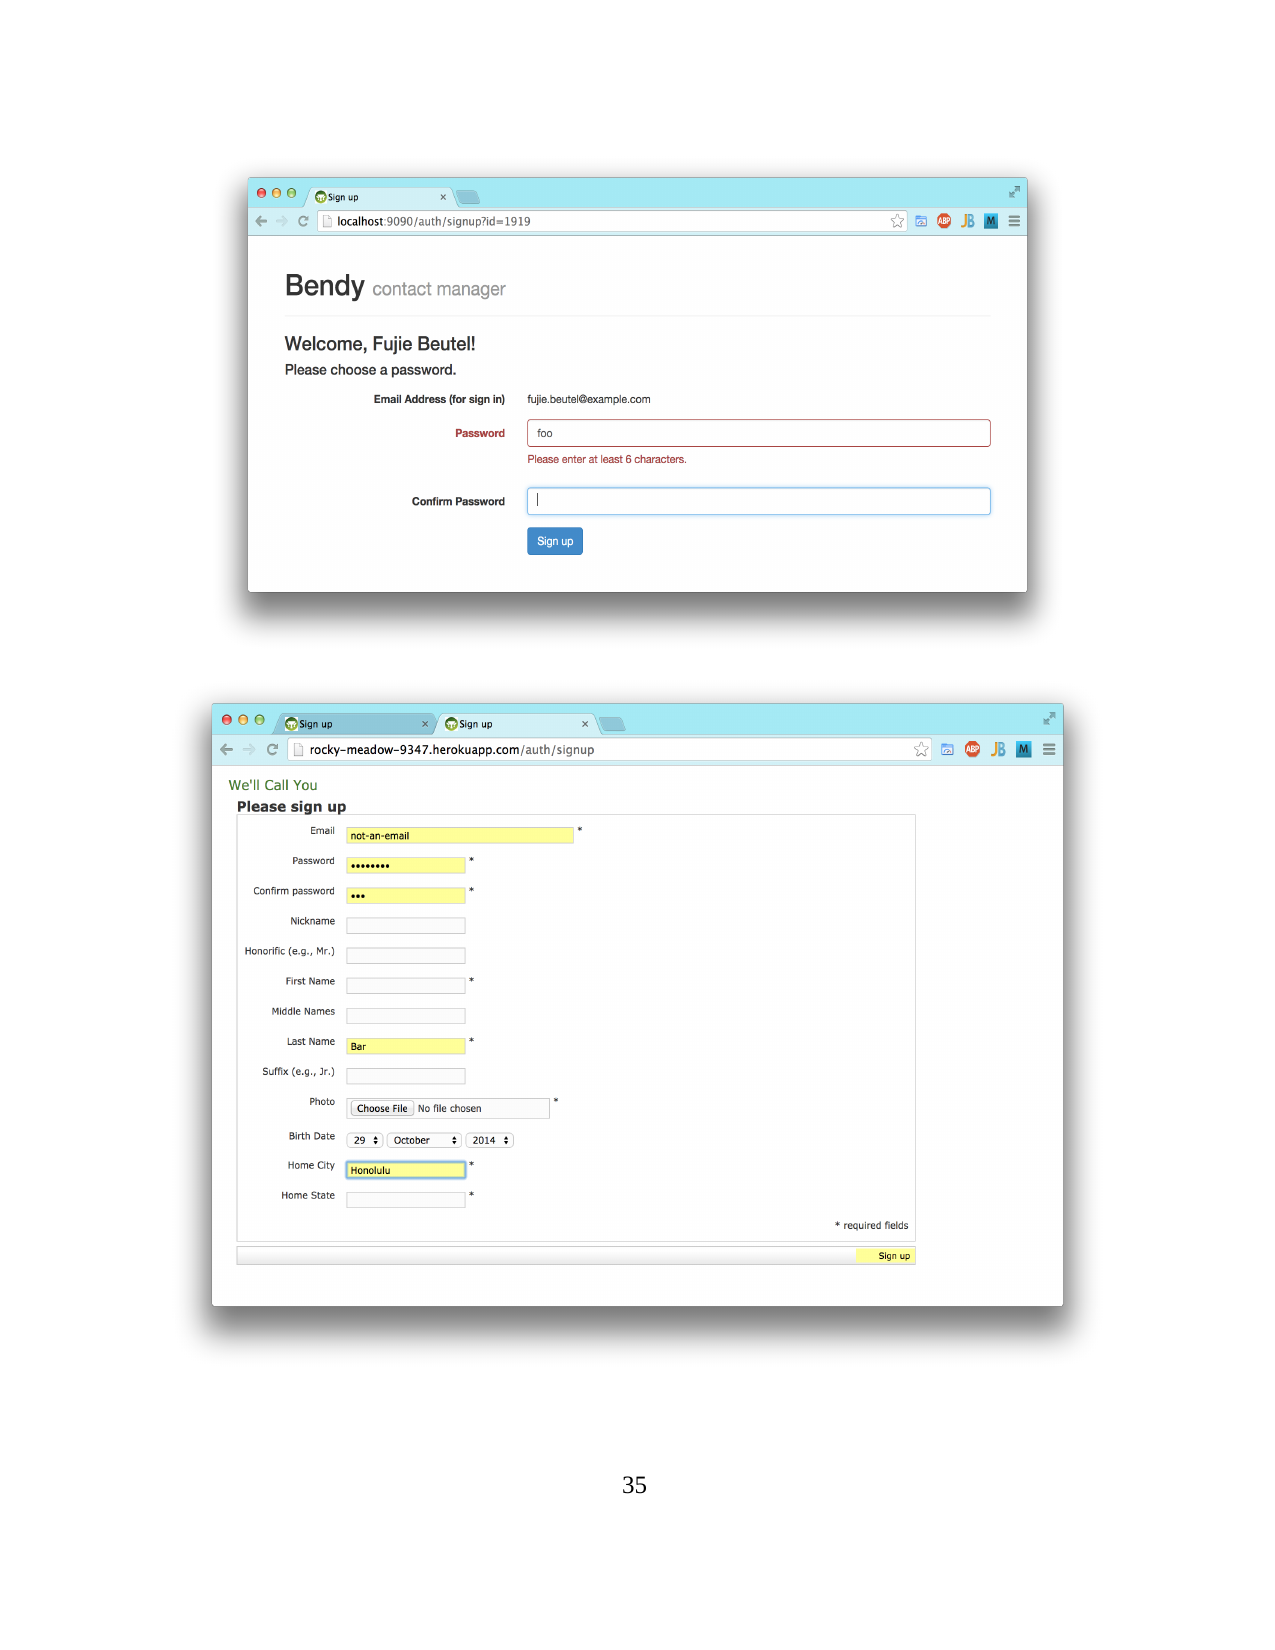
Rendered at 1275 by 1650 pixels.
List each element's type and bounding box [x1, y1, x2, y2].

picture [165, 673, 1110, 1374]
picture [205, 150, 1070, 656]
